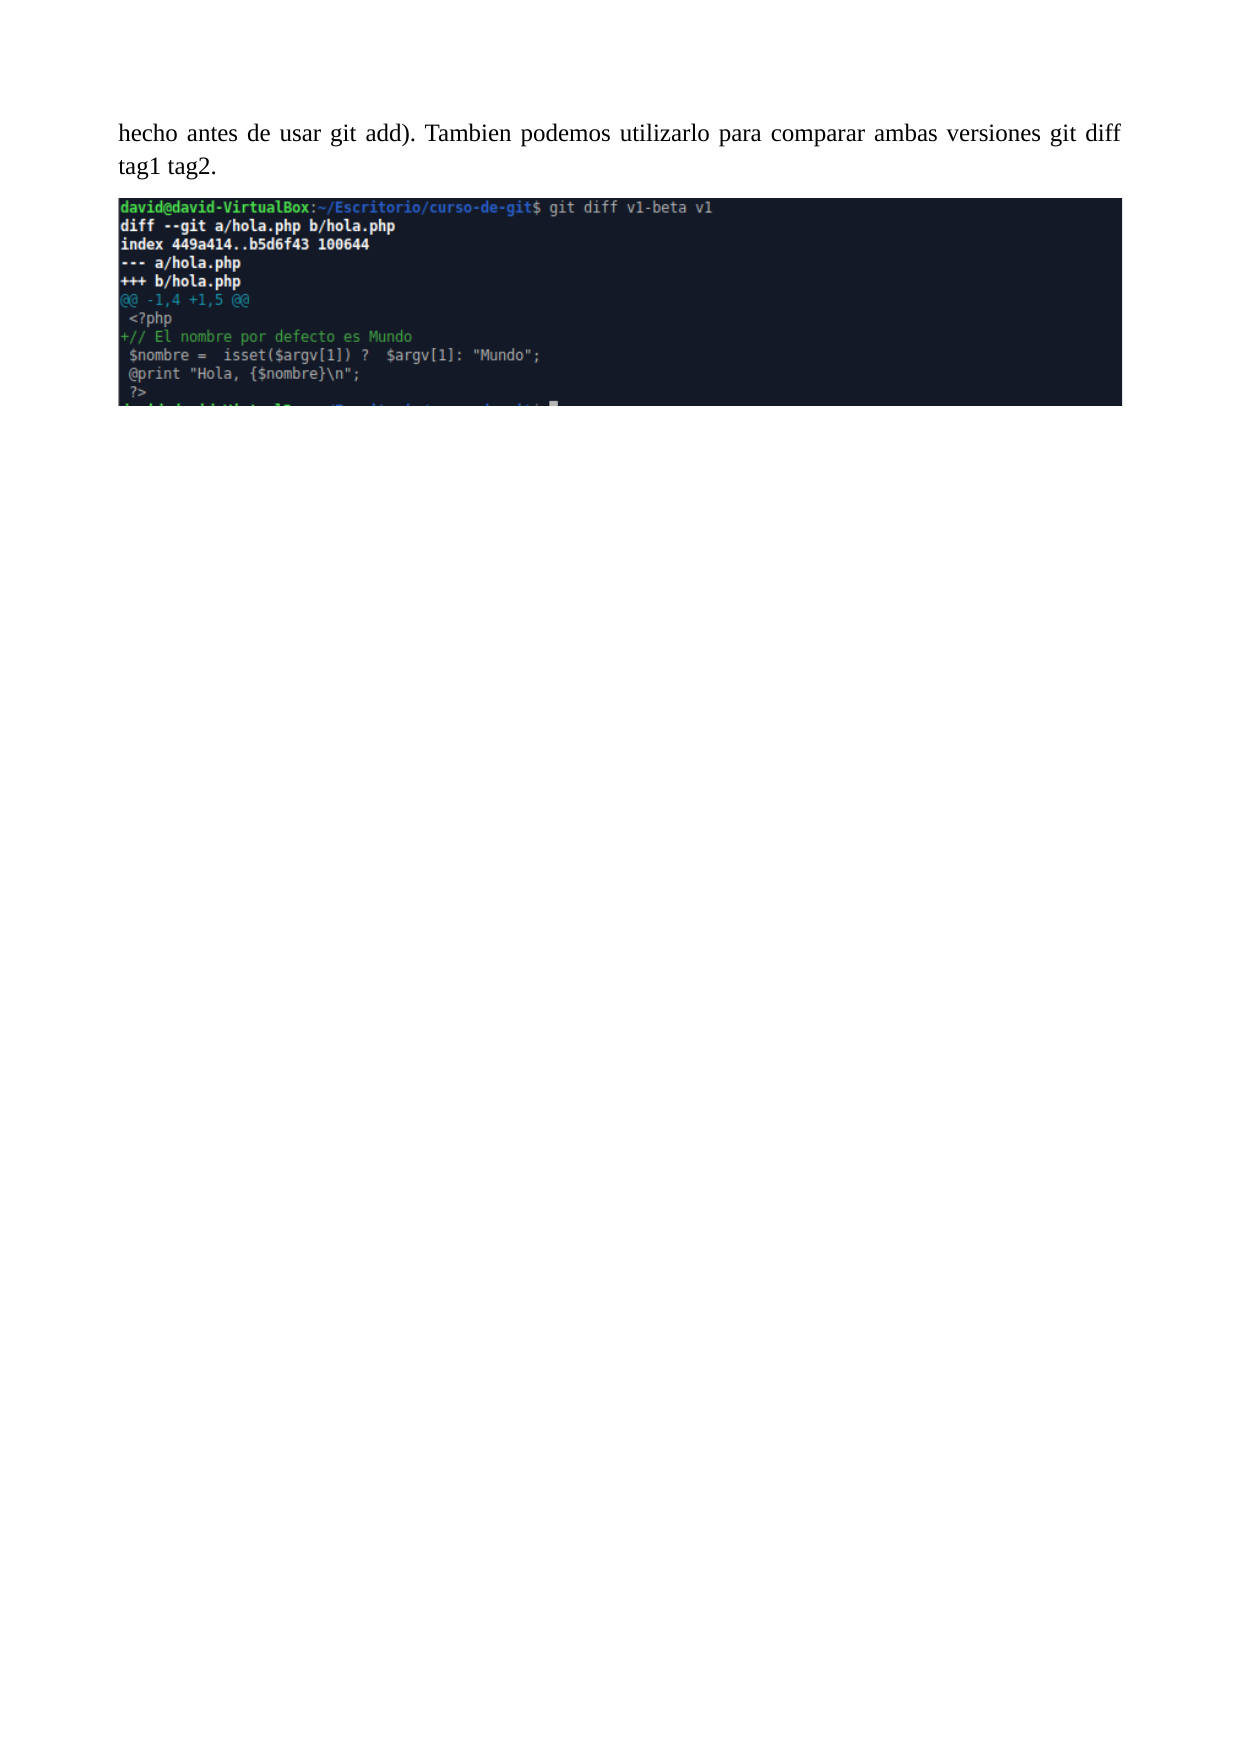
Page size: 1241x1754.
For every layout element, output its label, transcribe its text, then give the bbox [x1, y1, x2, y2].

text hecho antes de usar git add). Tambien podemos utilizarlo para comparar ambas versiones git diff tag1 tag2. [118, 118, 1122, 180]
picture [118, 198, 1123, 406]
